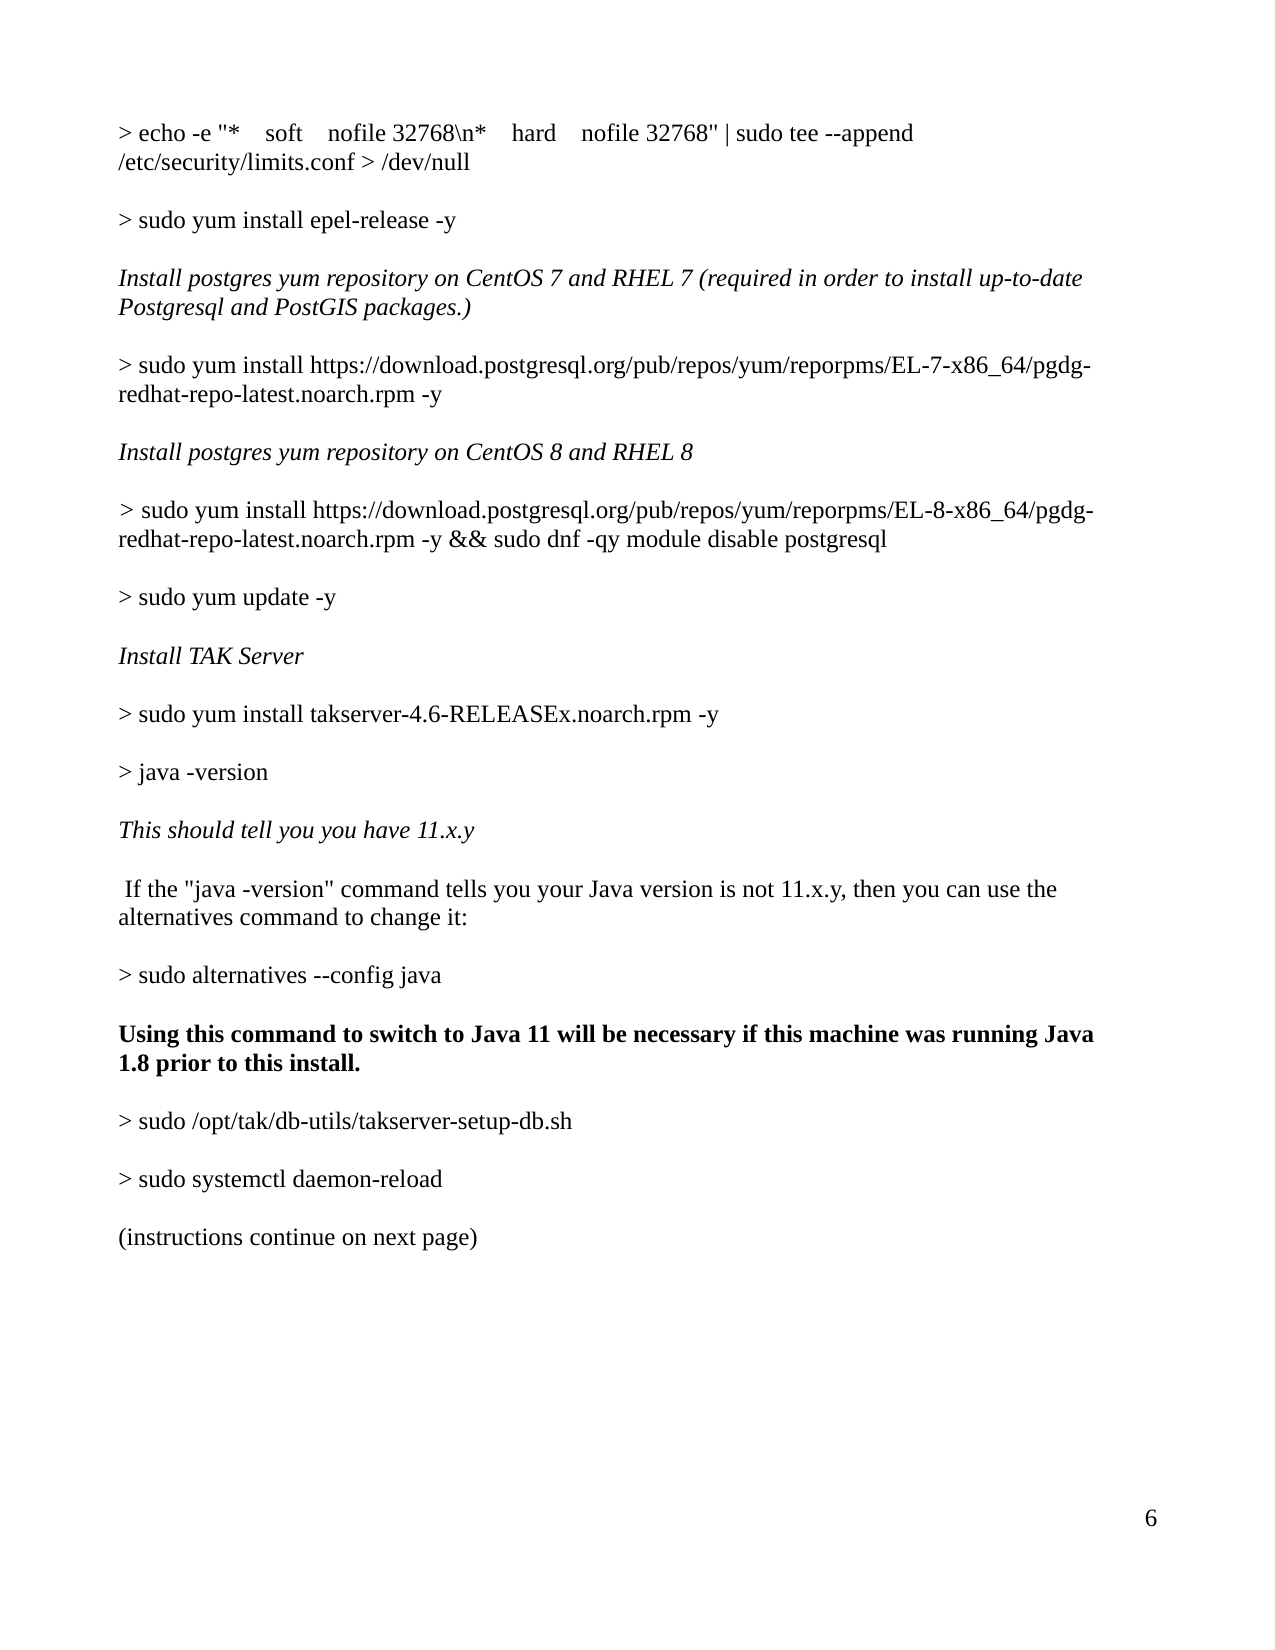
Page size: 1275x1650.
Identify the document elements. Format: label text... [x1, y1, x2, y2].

text > java -version [118, 757, 1098, 786]
text If the "java -version" command tells you your Java version is not 11.x.y, then you can use the alternatives command to change it: [118, 874, 1098, 931]
text > sudo systemctl daemon-reload [118, 1164, 1098, 1193]
text > sudo yum install https://download.postgresql.org/pub/repos/yum/reporpms/EL-7-x86_64/pgdg-redhat-repo-latest.noarch.rpm -y [118, 350, 1098, 408]
text > sudo yum update -y [118, 582, 1098, 611]
text > sudo /opt/tak/db-utils/takserver-setup-db.sh [118, 1106, 1098, 1134]
text > echo -e "* soft nofile 32768\n* hard nofile 32768" | sudo tee --append /etc/security/limits.conf > /dev/null [118, 118, 1098, 176]
text Install TAK Server [118, 641, 1098, 669]
text > sudo yum install https://download.postgresql.org/pub/repos/yum/reporpms/EL-8-x86_64/pgdg-redhat-repo-latest.noarch.rpm -y && sudo dnf -qy module disable postgresql [118, 496, 1098, 553]
text Using this command to switch to Java 11 will be necessary if this machine was running Java 1.8 prior to this install. [118, 1019, 1098, 1076]
text > sudo yum install epel-release -y [118, 205, 1098, 234]
text This should tell you you have 11.x.y [118, 815, 1098, 844]
text Install postgres yum repository on CentOS 8 and RHEL 8 [118, 437, 1098, 466]
text Install postgres yum repository on CentOS 7 and RHEL 7 (required in order to install up-to-date Postgresql and PostGIS packages.) [118, 263, 1098, 321]
text (instructions continue on next page) [118, 1222, 1098, 1251]
text > sudo alternatives --config java [118, 961, 1098, 989]
text > sudo yum install takserver-4.6-RELEASEx.noarch.rpm -y [118, 699, 1098, 728]
